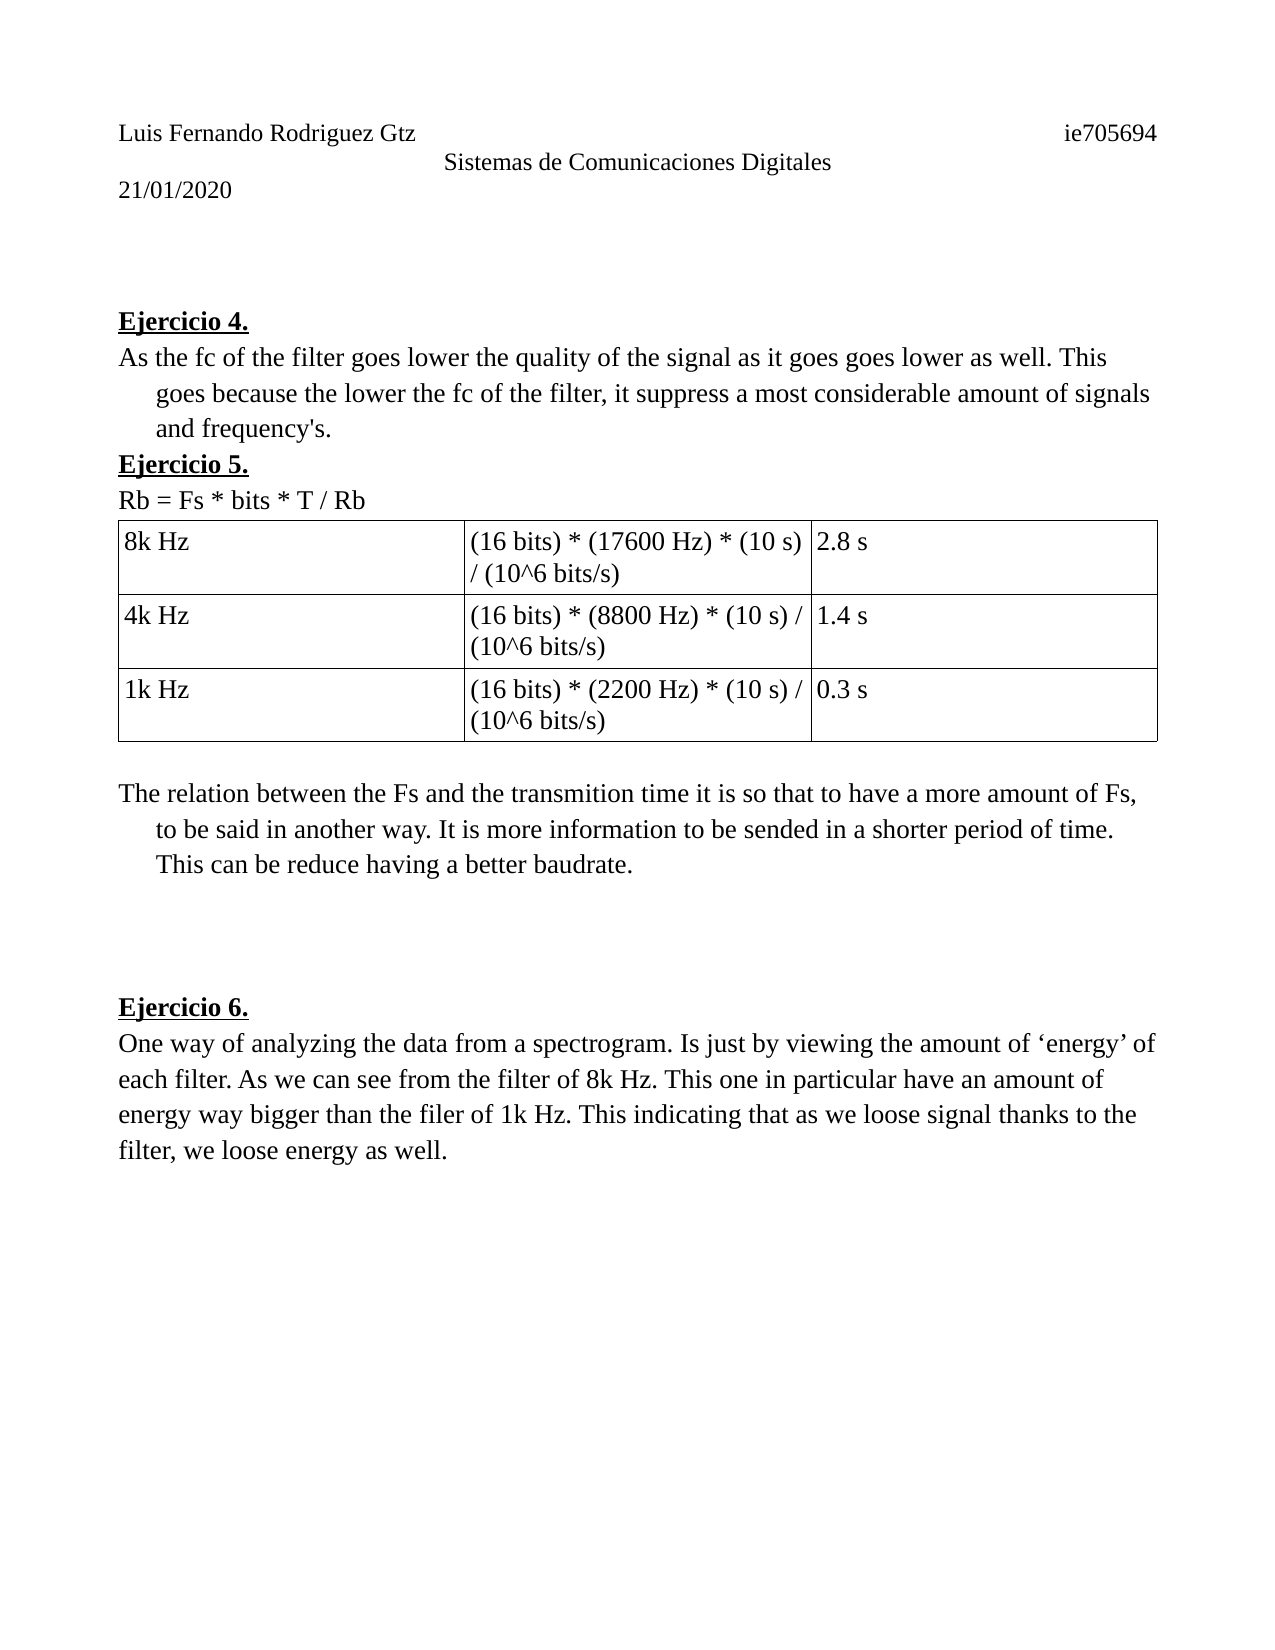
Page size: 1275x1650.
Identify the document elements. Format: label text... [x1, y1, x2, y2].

table_header (16 bits) * (17600 Hz) * (10 s) / (10^6 bits/s) [465, 521, 811, 593]
table_header 2.8 s [812, 521, 1157, 593]
text As the fc of the filter goes lower the quality of the signal as it goes goes lower as well. This goes because the lower the fc of the filter, it suppress a most considerable amount of signals and frequency's. [118, 341, 1157, 444]
text Ejercicio 6. [118, 991, 1157, 1023]
table_cell 0.3 s [812, 669, 1157, 741]
text Ejercicio 4. [118, 305, 1157, 336]
text One way of analyzing the data from a spectrogram. Is just by viewing the amount of ‘energy’ of each filter. As we can see from the filter of 8k Hz. This one in particular have an amount of energy way bigger than the filer of 1k Hz. This indicating that as we loose signal thanks to the filter, we loose energy as well. [118, 1027, 1157, 1166]
text Ejercicio 5. [118, 448, 1157, 479]
table_cell 1k Hz [119, 669, 464, 741]
text The relation between the Fs and the transmition time it is so that to have a more amount of Fs, to be said in another way. It is more information to be sended in a shorter period of time. This can be reduce having a better baudrate. [118, 777, 1157, 880]
table_header 8k Hz [119, 521, 464, 593]
text Rb = Fs * bits * T / Rb [118, 484, 1157, 515]
table_cell 1.4 s [812, 595, 1157, 667]
table_cell 4k Hz [119, 595, 464, 667]
table_cell (16 bits) * (2200 Hz) * (10 s) / (10^6 bits/s) [465, 669, 811, 741]
table_cell (16 bits) * (8800 Hz) * (10 s) / (10^6 bits/s) [465, 595, 811, 667]
